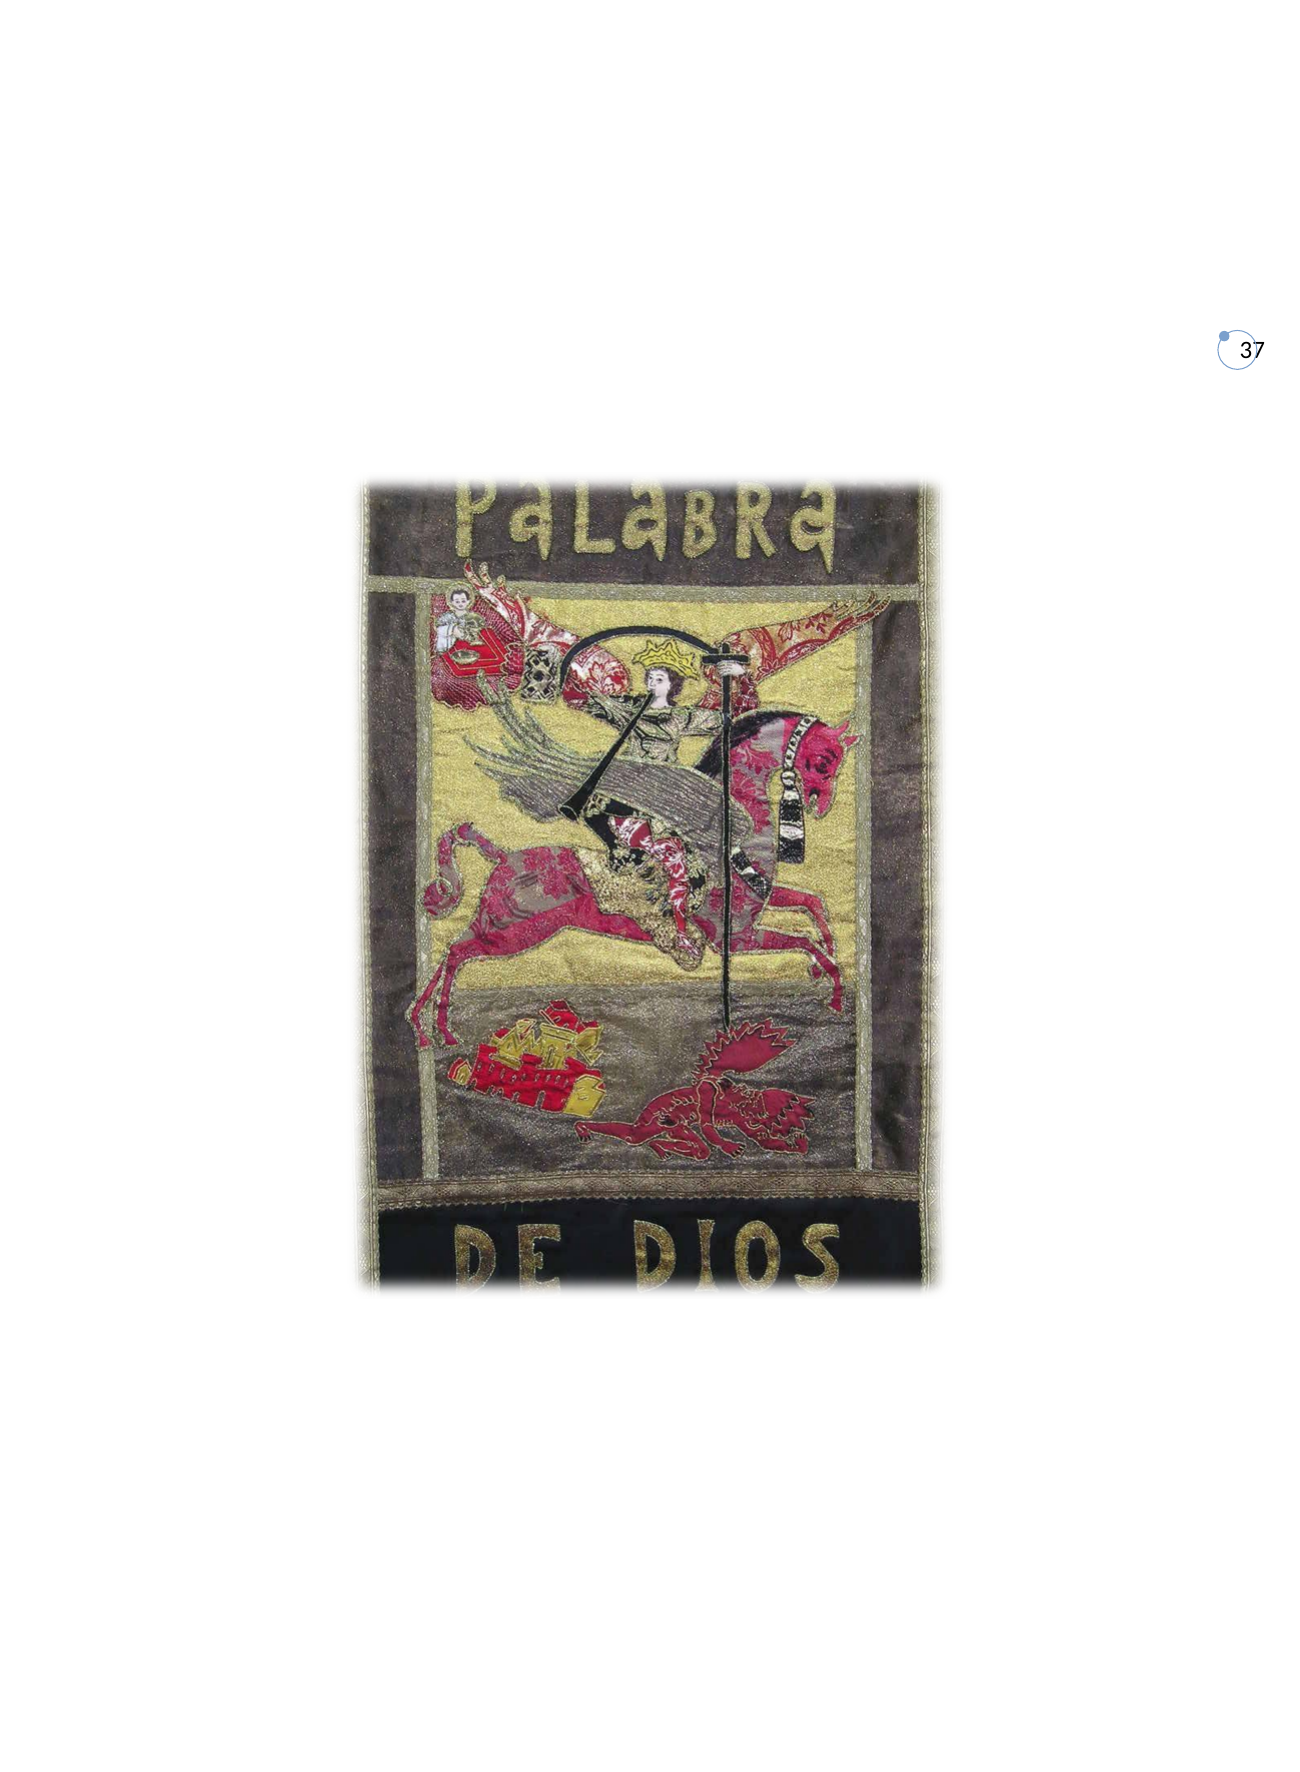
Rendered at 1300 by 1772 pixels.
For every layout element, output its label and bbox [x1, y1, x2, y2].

picture [346, 472, 952, 1299]
